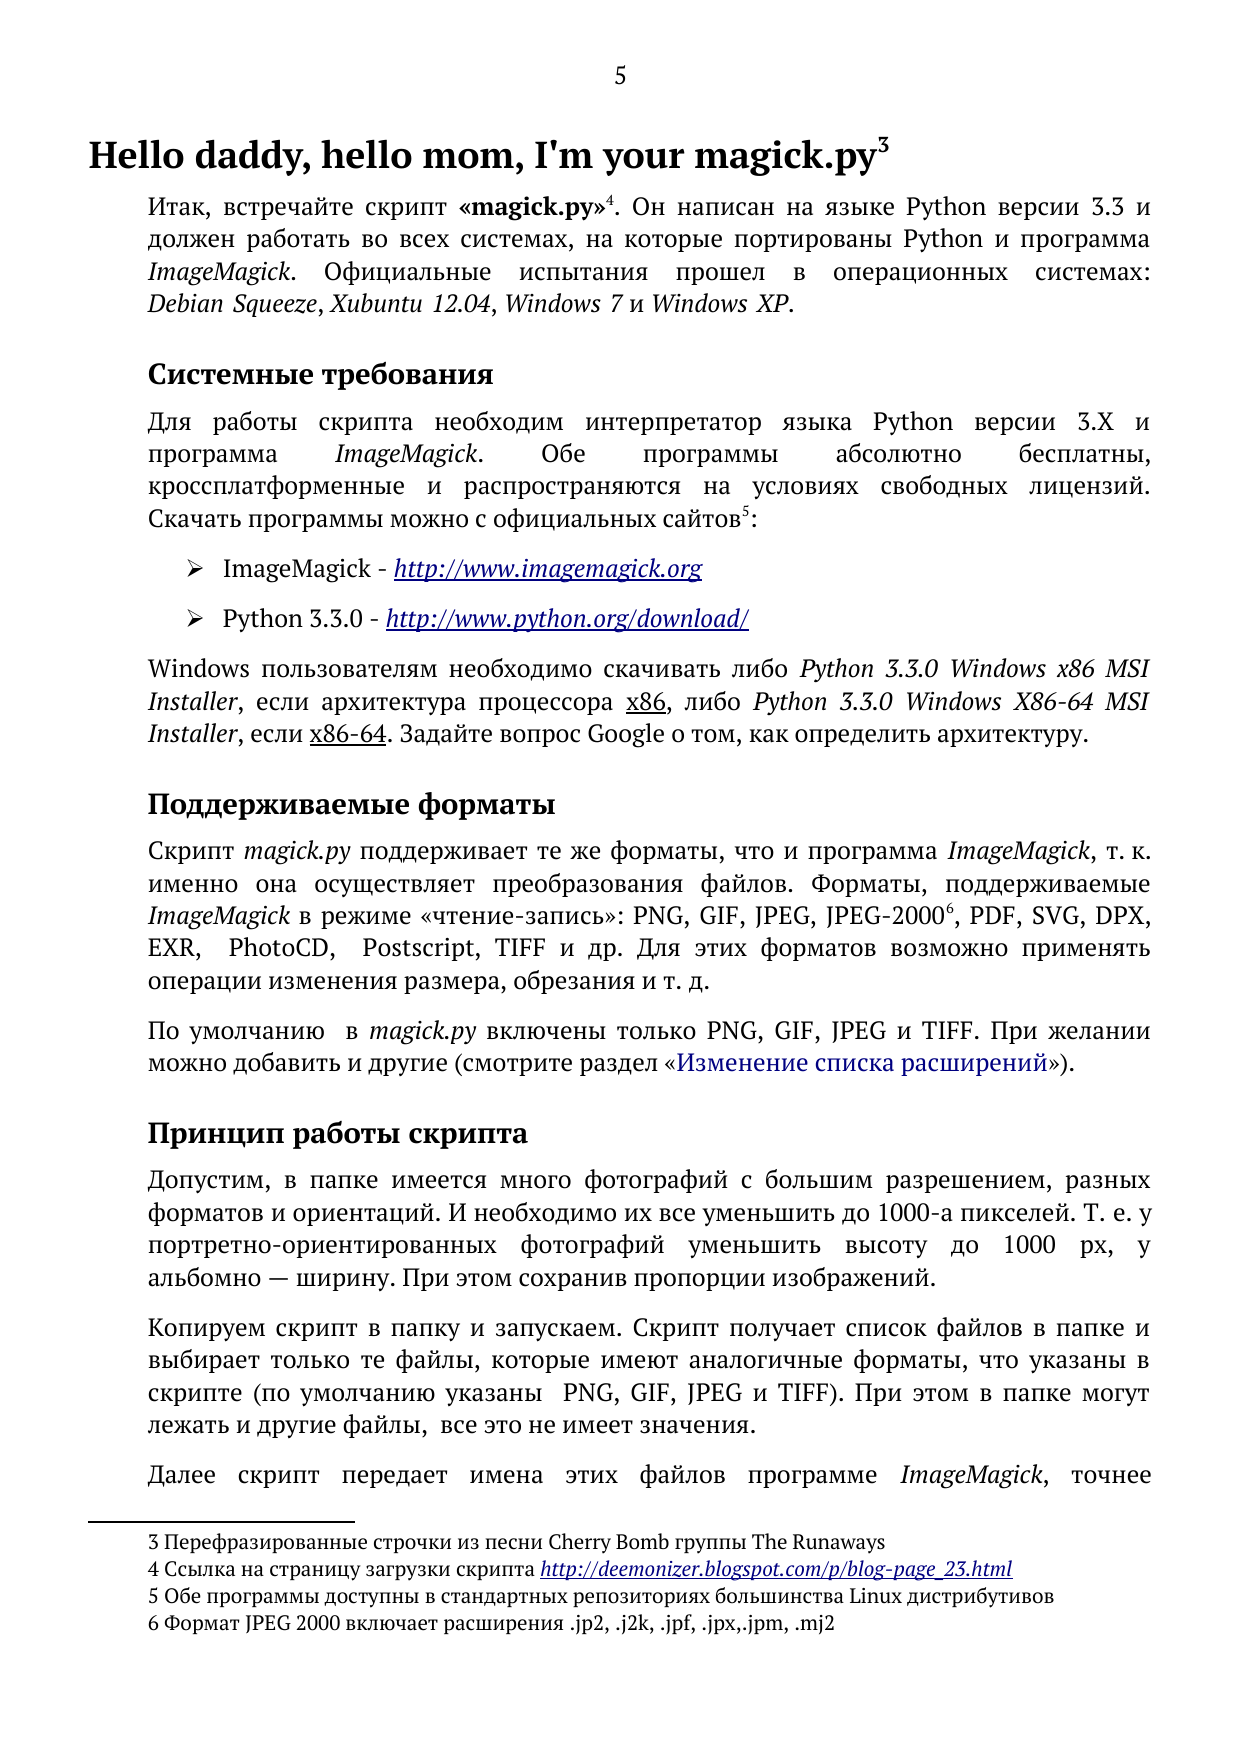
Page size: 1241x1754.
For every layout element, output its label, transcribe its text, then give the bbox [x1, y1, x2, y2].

text Windows пользователям необходимо скачивать либо Python 3.3.0 Windows x86 MSI Installer, если архитектура процессора x86, либо Python 3.3.0 Windows X86-64 MSI Installer, если x86-64. Задайте вопрос Google о том, как определить архитектуру. [148, 652, 1152, 749]
text Формат JPEG 2000 включает расширения .jp2, .j2k, .jpf, .jpx,.jpm, .mj2 [148, 1609, 1152, 1636]
subtitle Поддерживаемые форматы [148, 785, 1152, 822]
text Допустим, в папке имеется много фотографий с большим разрешением, разных форматов и ориентаций. И необходимо их все уменьшить до 1000-а пикселей. Т. е. у портретно-ориентированных фотографий уменьшить высоту до 1000 px, у альбомно — ширину. При этом сохранив пропорции изображений. [148, 1163, 1152, 1293]
list ImageMagick - http://www.imagemagick.org [185, 552, 1152, 584]
text Итак, встречайте скрипт «magick.py». Он написан на языке Python версии 3.3 и должен работать во всех системах, на которые портированы Python и программа ImageMagick. Официальные испытания прошел в операционных системах: Debian Squeeze, Xubuntu 12.04, Windows 7 и Windows XP. [148, 190, 1152, 320]
subtitle Hello daddy, hello mom, I'm your magick.py [88, 130, 1152, 178]
text Копируем скрипт в папку и запускаем. Скрипт получает список файлов в папке и выбирает только те файлы, которые имеют аналогичные форматы, что указаны в скрипте (по умолчанию указаны PNG, GIF, JPEG и TIFF). При этом в папке могут лежать и другие файлы, все это не имеет значения. [148, 1311, 1152, 1440]
text Для работы скрипта необходим интерпретатор языка Python версии 3.X и программа ImageMagick. Обе программы абсолютно бесплатны, кроссплатформенные и распространяются на условиях свободных лицензий. Скачать программы можно с официальных сайтов: [148, 404, 1152, 534]
list Python 3.3.0 - http://www.python.org/download/ [185, 602, 1152, 634]
text Перефразированные строчки из песни Cherry Bomb группы The Runaways [148, 1528, 1152, 1555]
text По умолчанию в magick.py включены только PNG, GIF, JPEG и TIFF. При желании можно добавить и другие (смотрите раздел «Изменение списка расширений»). [148, 1014, 1152, 1079]
subtitle Системные требования [148, 355, 1152, 393]
subtitle Принцип работы скрипта [148, 1114, 1152, 1152]
text Обе программы доступны в стандартных репозиториях большинства Linux дистрибутивов [148, 1582, 1152, 1609]
text Ссылка на страницу загрузки скрипта http://deemonizer.blogspot.com/p/blog-page_23.html [148, 1555, 1152, 1582]
text Далее скрипт передает имена этих файлов программе ImageMagick, точнее [148, 1458, 1152, 1491]
text Скрипт magick.py поддерживает те же форматы, что и программа ImageMagick, т. к. именно она осуществляет преобразования файлов. Форматы, поддерживаемые ImageMagick в режиме «чтение-запись»: PNG, GIF, JPEG, JPEG-2000, PDF, SVG, DPX, EXR, PhotoCD, Postscript, TIFF и др. Для этих форматов возможно применять операции изменения размера, обрезания и т. д. [148, 834, 1152, 996]
